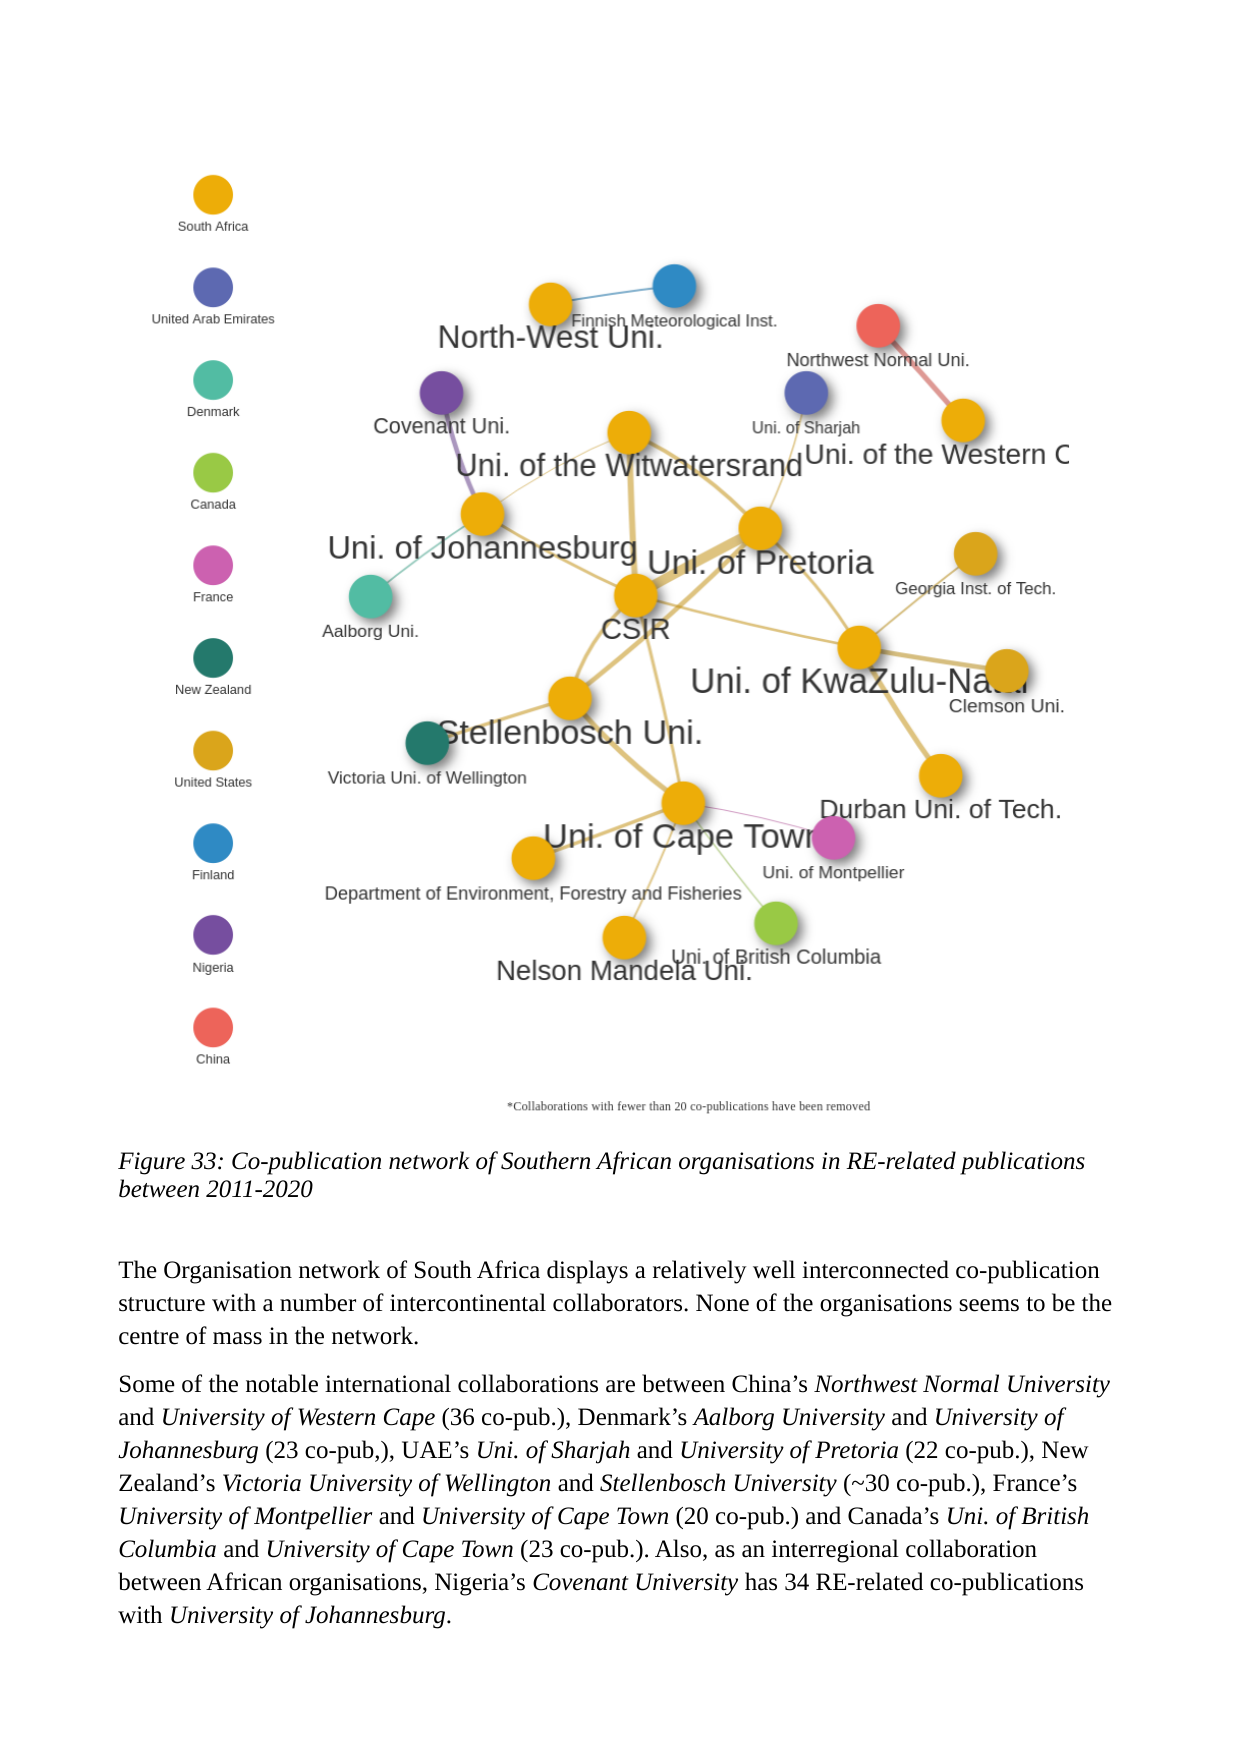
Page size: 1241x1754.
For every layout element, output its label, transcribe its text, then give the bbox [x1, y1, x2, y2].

text Some of the notable international collaborations are between China’s Northwest Normal University and University of Western Cape (36 co-pub.), Denmark’s Aalborg University and University of Johannesburg (23 co-pub,), UAE’s Uni. of Sharjah and University of Pretoria (22 co-pub.), New Zealand’s Victoria University of Wellington and Stellenbosch University (~30 co-pub.), France’s University of Montpellier and University of Cape Town (20 co-pub.) and Canada’s Uni. of British Columbia and University of Cape Town (23 co-pub.). Also, as an interregional collaboration between African organisations, Nigeria’s Covenant University has 34 RE-related co-publications with University of Johannesburg. [118, 1369, 1122, 1629]
picture [118, 130, 1123, 1146]
text Figure 33: Co-publication network of Southern African organisations in RE-related publications between 2011-2020 [118, 1146, 1122, 1203]
text The Organisation network of South Africa displays a relatively well interconnected co-publication structure with a number of intercontinental collaborators. None of the organisations seems to be the centre of mass in the network. [118, 1255, 1122, 1350]
